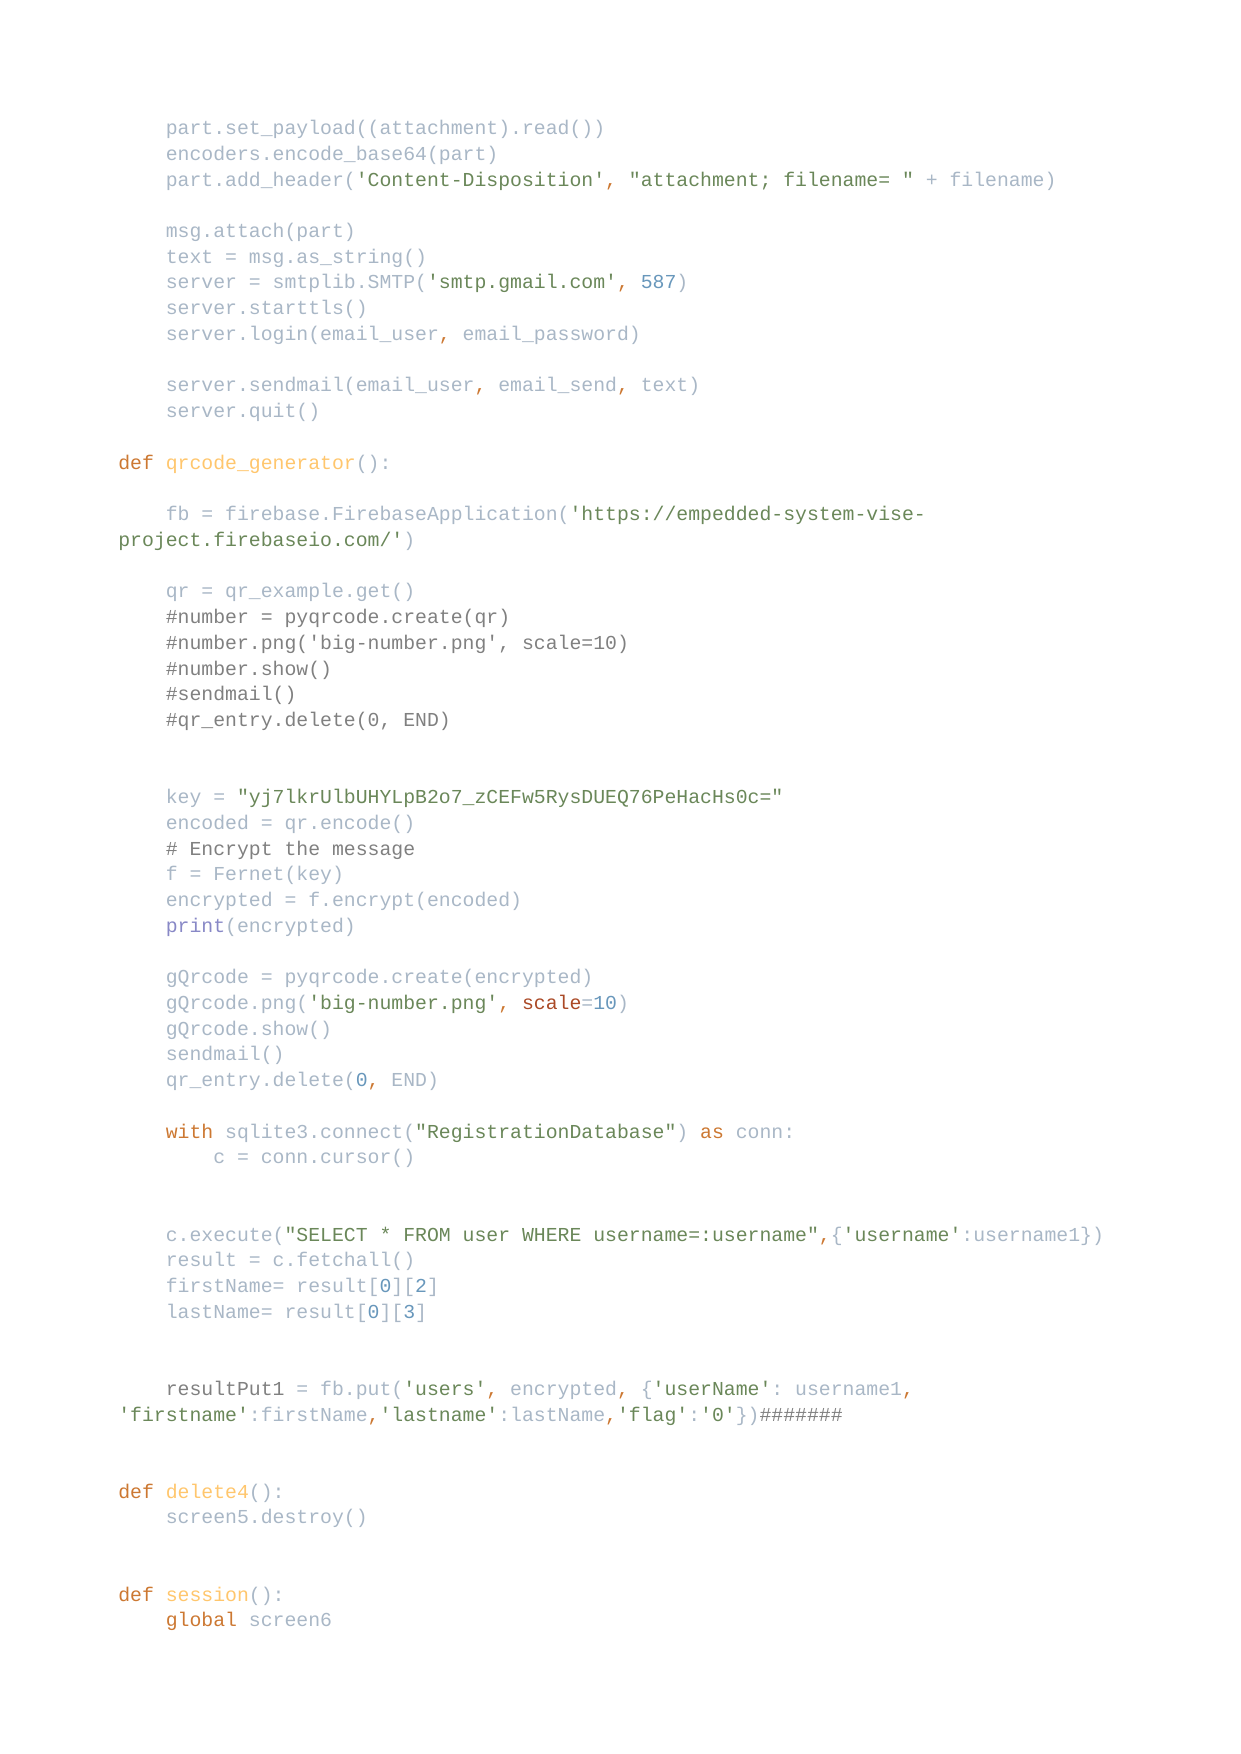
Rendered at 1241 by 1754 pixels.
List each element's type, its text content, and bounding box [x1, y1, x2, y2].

text part.set_payload((attachment).read()) encoders.encode_base64(part) part.add_header('Content-Disposition', "attachment; filename= " + filename) msg.attach(part) text = msg.as_string() server = smtplib.SMTP('smtp.gmail.com', 587) server.starttls() server.login(email_user, email_password) server.sendmail(email_user, email_send, text) server.quit() def qrcode_generator(): fb = firebase.FirebaseApplication('https://empedded-system-vise-project.firebaseio.com/') qr = qr_example.get() #number = pyqrcode.create(qr) #number.png('big-number.png', scale=10) #number.show() #sendmail() #qr_entry.delete(0, END) key = "yj7lkrUlbUHYLpB2o7_zCEFw5RysDUEQ76PeHacHs0c=" encoded = qr.encode() # Encrypt the message f = Fernet(key) encrypted = f.encrypt(encoded) print(encrypted) gQrcode = pyqrcode.create(encrypted) gQrcode.png('big-number.png', scale=10) gQrcode.show() sendmail() qr_entry.delete(0, END) with sqlite3.connect("RegistrationDatabase") as conn: c = conn.cursor() c.execute("SELECT * FROM user WHERE username=:username",{'username':username1}) result = c.fetchall() firstName= result[0][2] lastName= result[0][3] resultPut1 = fb.put('users', encrypted, {'userName': username1, 'firstname':firstName,'lastname':lastName,'flag':'0'})####### def delete4(): screen5.destroy() def session(): global screen6 [118, 118, 1122, 1633]
